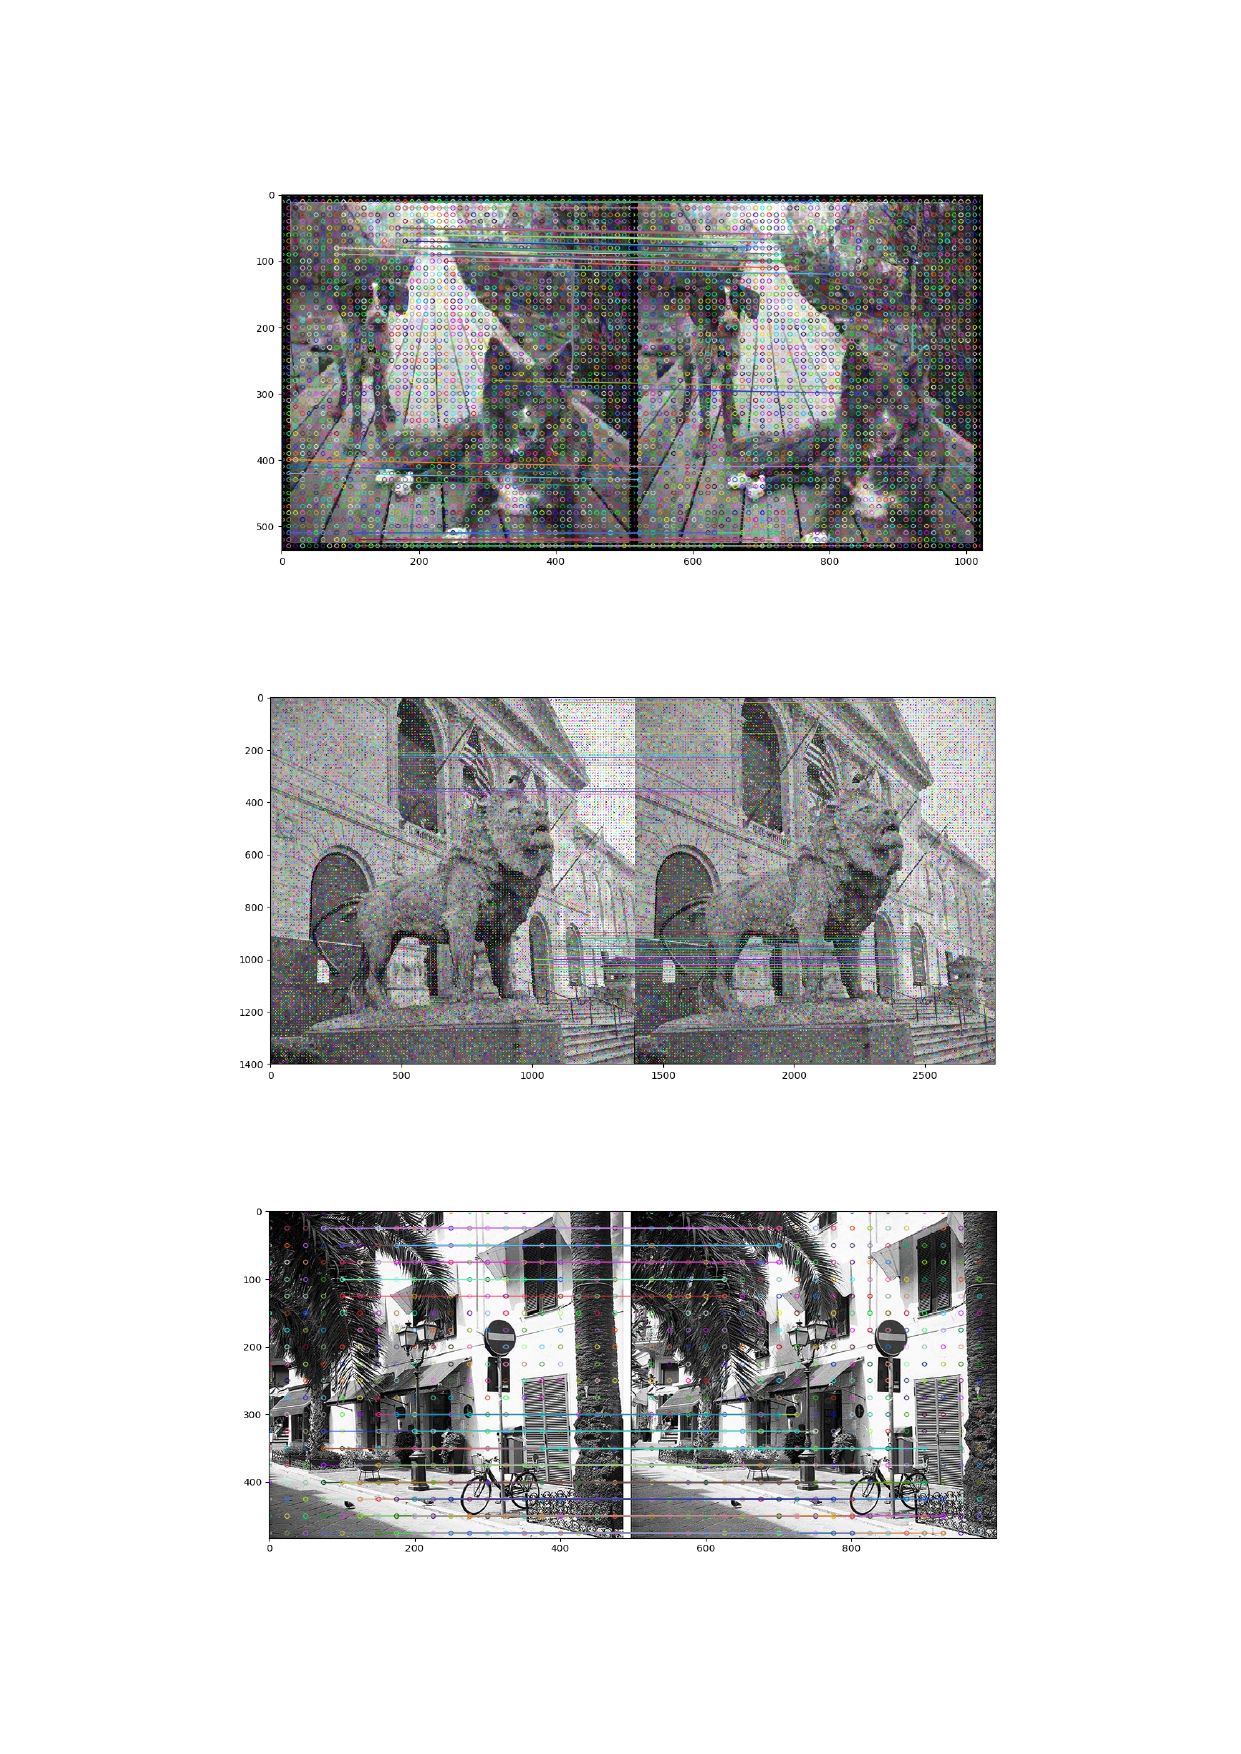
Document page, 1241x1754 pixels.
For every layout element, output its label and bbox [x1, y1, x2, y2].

picture [151, 1150, 1089, 1595]
picture [153, 639, 1088, 1117]
picture [153, 140, 1087, 601]
